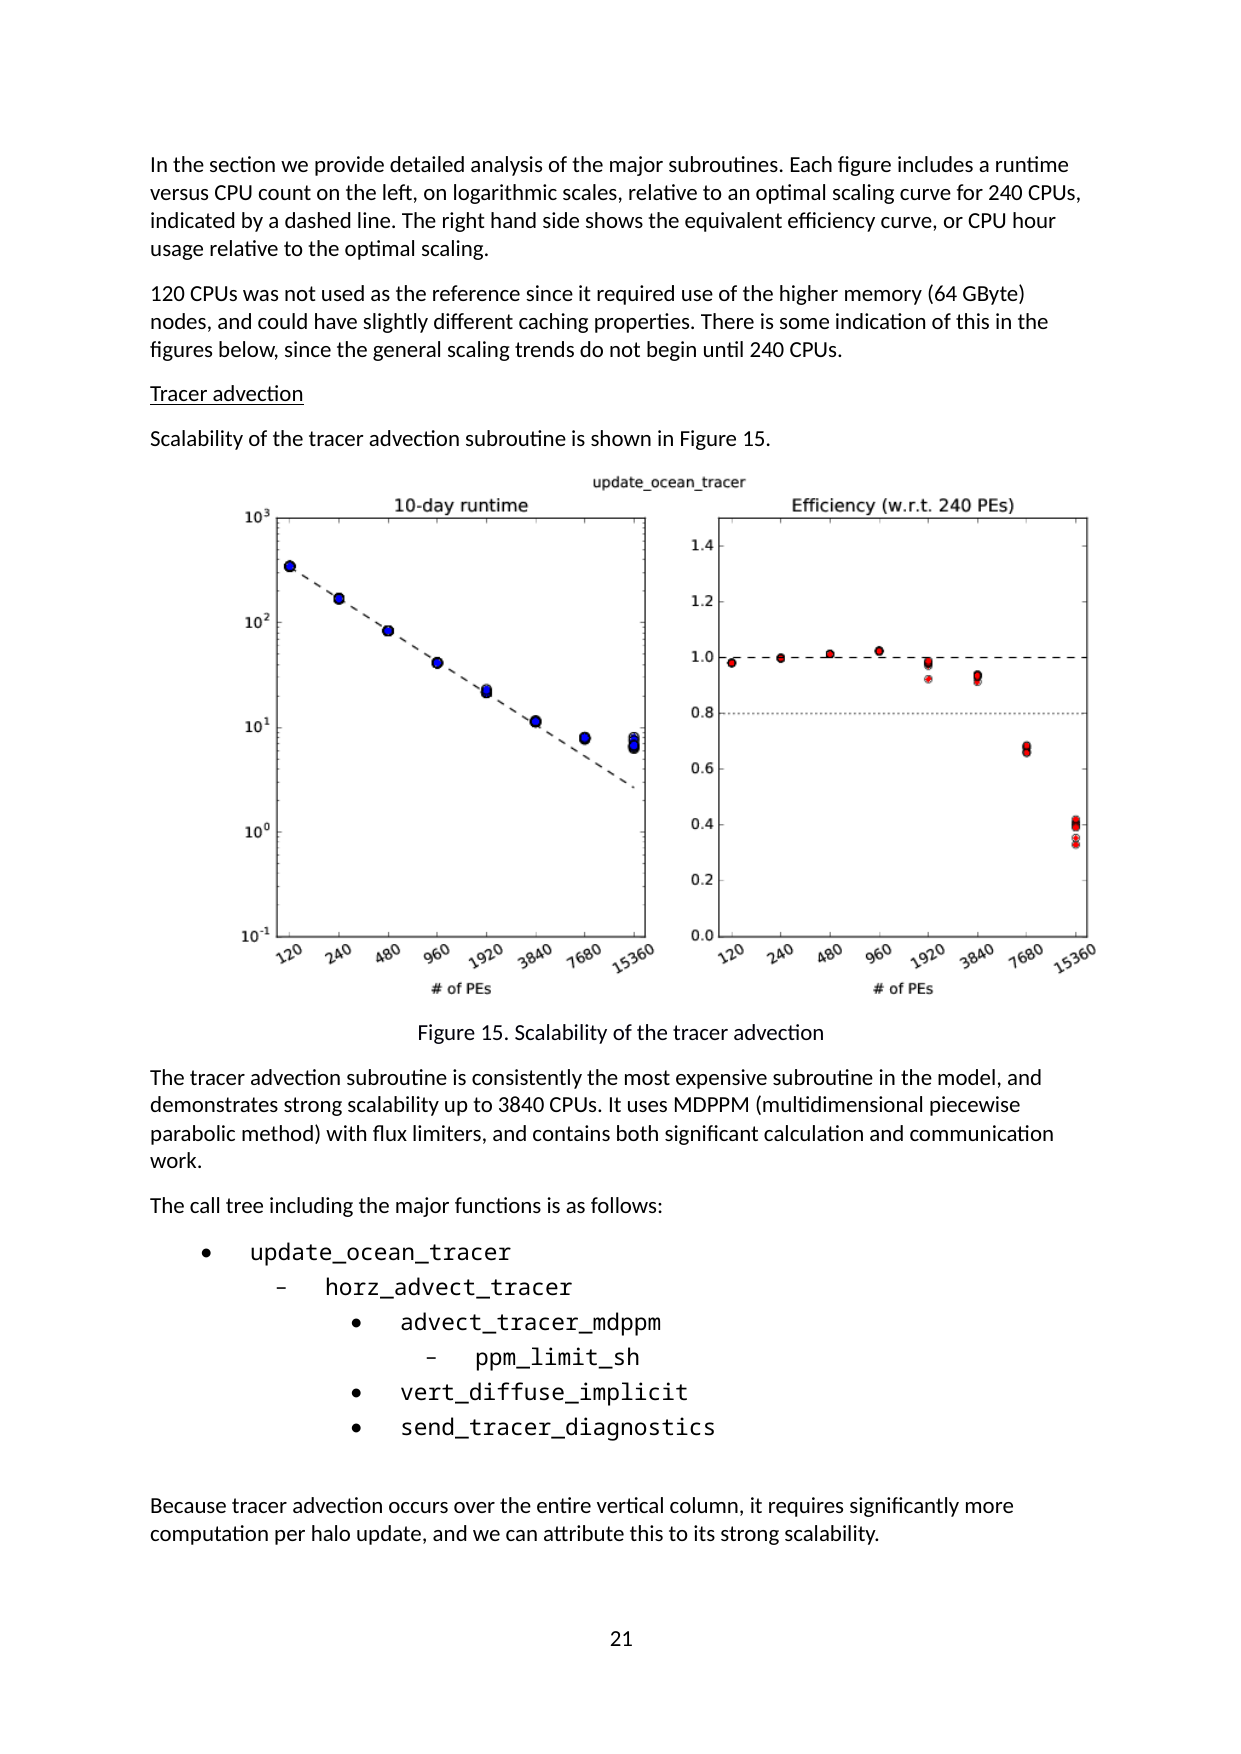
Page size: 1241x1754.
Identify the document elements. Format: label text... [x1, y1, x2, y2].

list update_ocean_tracer [200, 1236, 1092, 1267]
text Tracer advection [150, 379, 1092, 407]
text Because tracer advection occurs over the entire vertical column, it requires significantly more computation per halo update, and we can attribute this to its strong scalability. [150, 1491, 1092, 1547]
text The call tree including the major functions is as follows: [150, 1191, 1092, 1219]
list ppm_limit_sh [425, 1341, 1092, 1372]
picture [232, 468, 1108, 1006]
text Scalability of the tracer advection subroutine is shown in Figure 15. [150, 424, 1092, 452]
list advect_tracer_mdppm [350, 1306, 1092, 1337]
list vert_diffuse_implicit [350, 1376, 1092, 1407]
list send_tracer_diagnostics [350, 1411, 1092, 1442]
text 120 CPUs was not used as the reference since it required use of the higher memory (64 GByte) nodes, and could have slightly different caching properties. There is some indication of this in the figures below, since the general scaling trends do not begin until 240 CPUs. [150, 279, 1092, 363]
list horz_advect_tracer [275, 1271, 1092, 1302]
text Figure 15. Scalability of the tracer advection [150, 1018, 1092, 1046]
text In the section we provide detailed analysis of the major subroutines. Each figure includes a runtime versus CPU count on the left, on logarithmic scales, relative to an optimal scaling curve for 240 CPUs, indicated by a dashed line. The right hand side shows the equivalent efficiency curve, or CPU hour usage relative to the optimal scaling. [150, 150, 1092, 262]
text The tracer advection subroutine is consistently the most expensive subroutine in the model, and demonstrates strong scalability up to 3840 CPUs. It uses MDPPM (multidimensional piecewise parabolic method) with flux limiters, and contains both significant calculation and communication work. [150, 1063, 1092, 1175]
